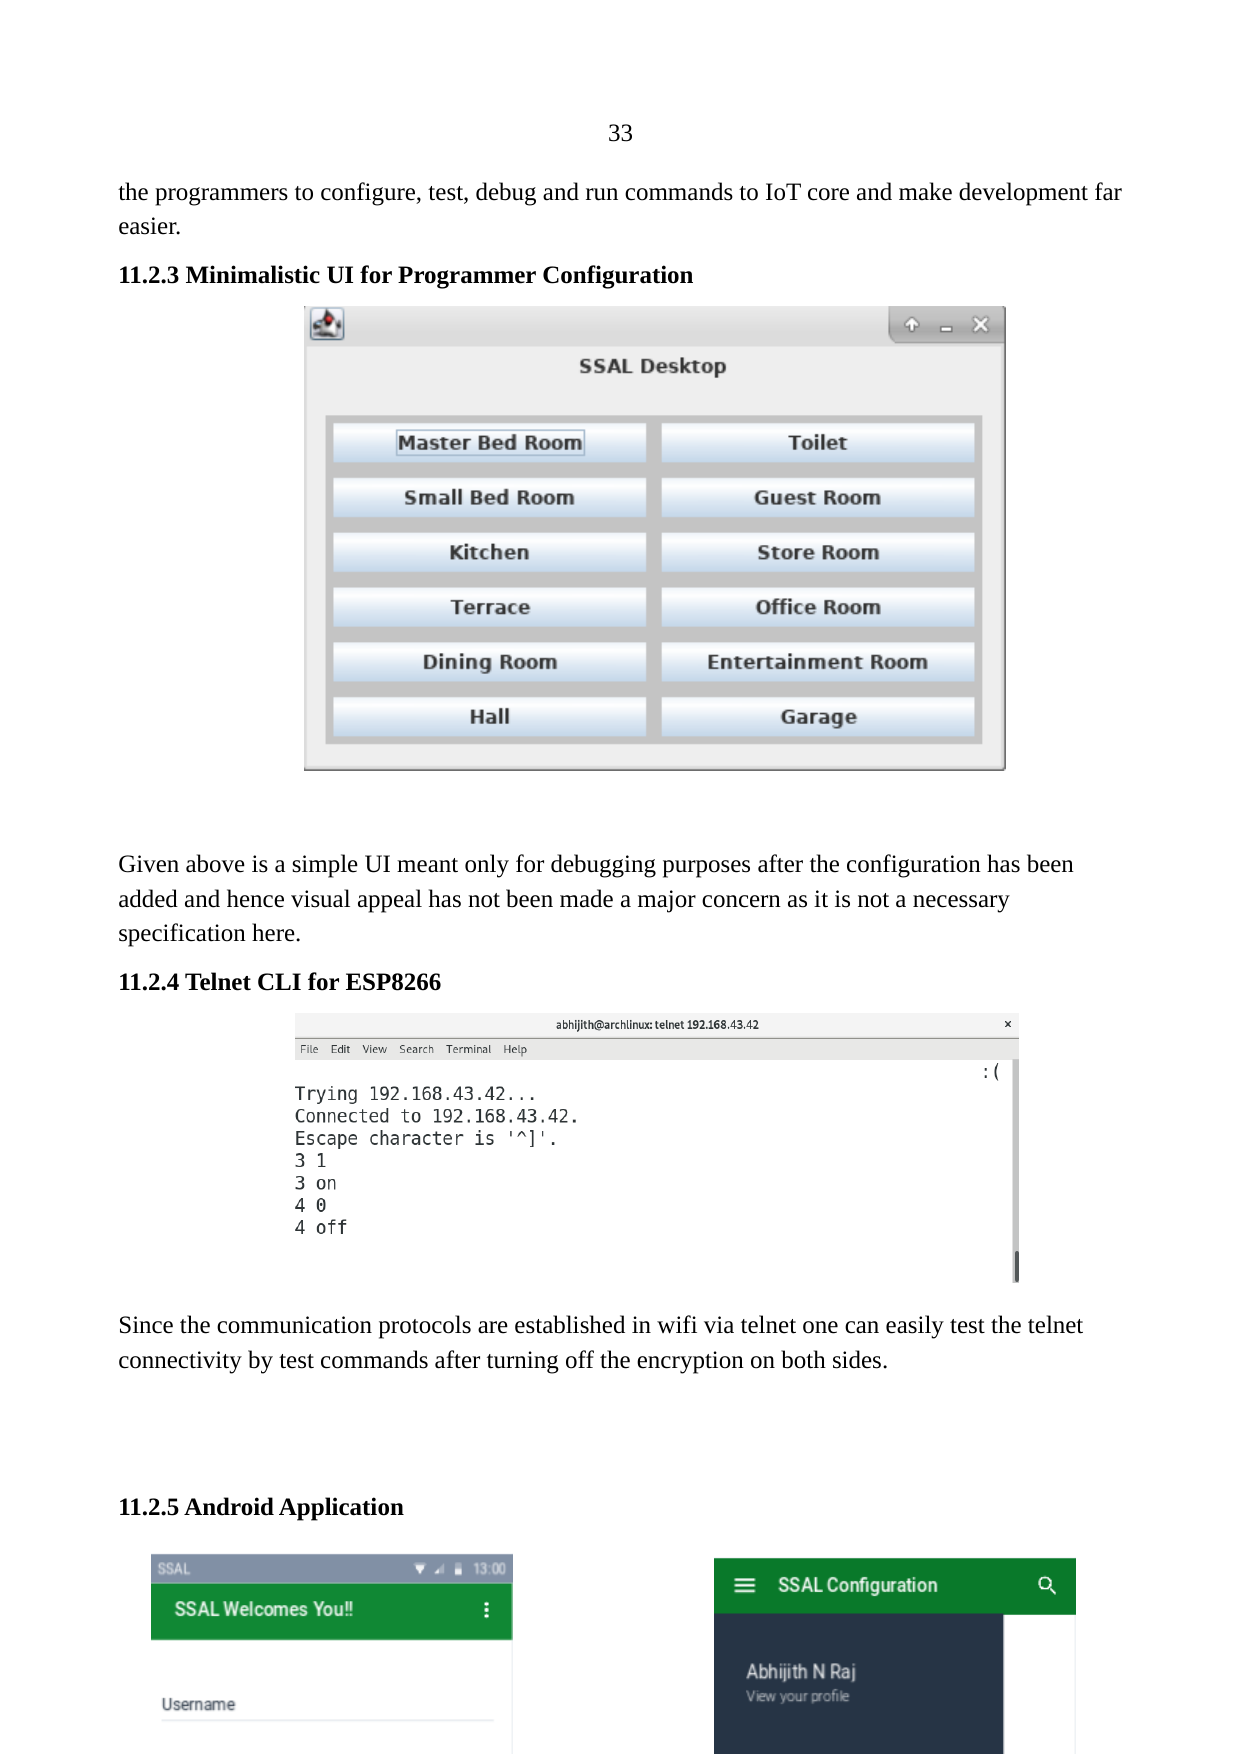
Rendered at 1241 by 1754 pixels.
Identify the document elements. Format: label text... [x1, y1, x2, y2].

text Given above is a simple UI meant only for debugging purposes after the configuration has been added and hence visual appeal has not been made a major concern as it is not a necessary specification here. [118, 849, 1122, 947]
picture [151, 1553, 513, 1754]
picture [714, 1557, 1076, 1754]
text Since the communication protocols are established in wifi via telnet one can easily test the telnet connectivity by test commands after turning off the encryption on both sides. [118, 1311, 1122, 1374]
text 11.2.3 Minimalistic UI for Programmer Configuration [118, 260, 1122, 289]
picture [304, 306, 1006, 771]
text 11.2.5 Android Application [118, 1492, 1122, 1521]
text 11.2.4 Telnet CLI for ESP8266 [118, 967, 1122, 996]
text Our project is meant for both developers and end users and as such needed to provide an interface for both of them. Here shown in Figure is the interface for SSAL command line UI which will allow the programmers to configure, test, debug and run commands to IoT core and make development far easier. [118, 177, 1122, 240]
picture [295, 1013, 1019, 1283]
